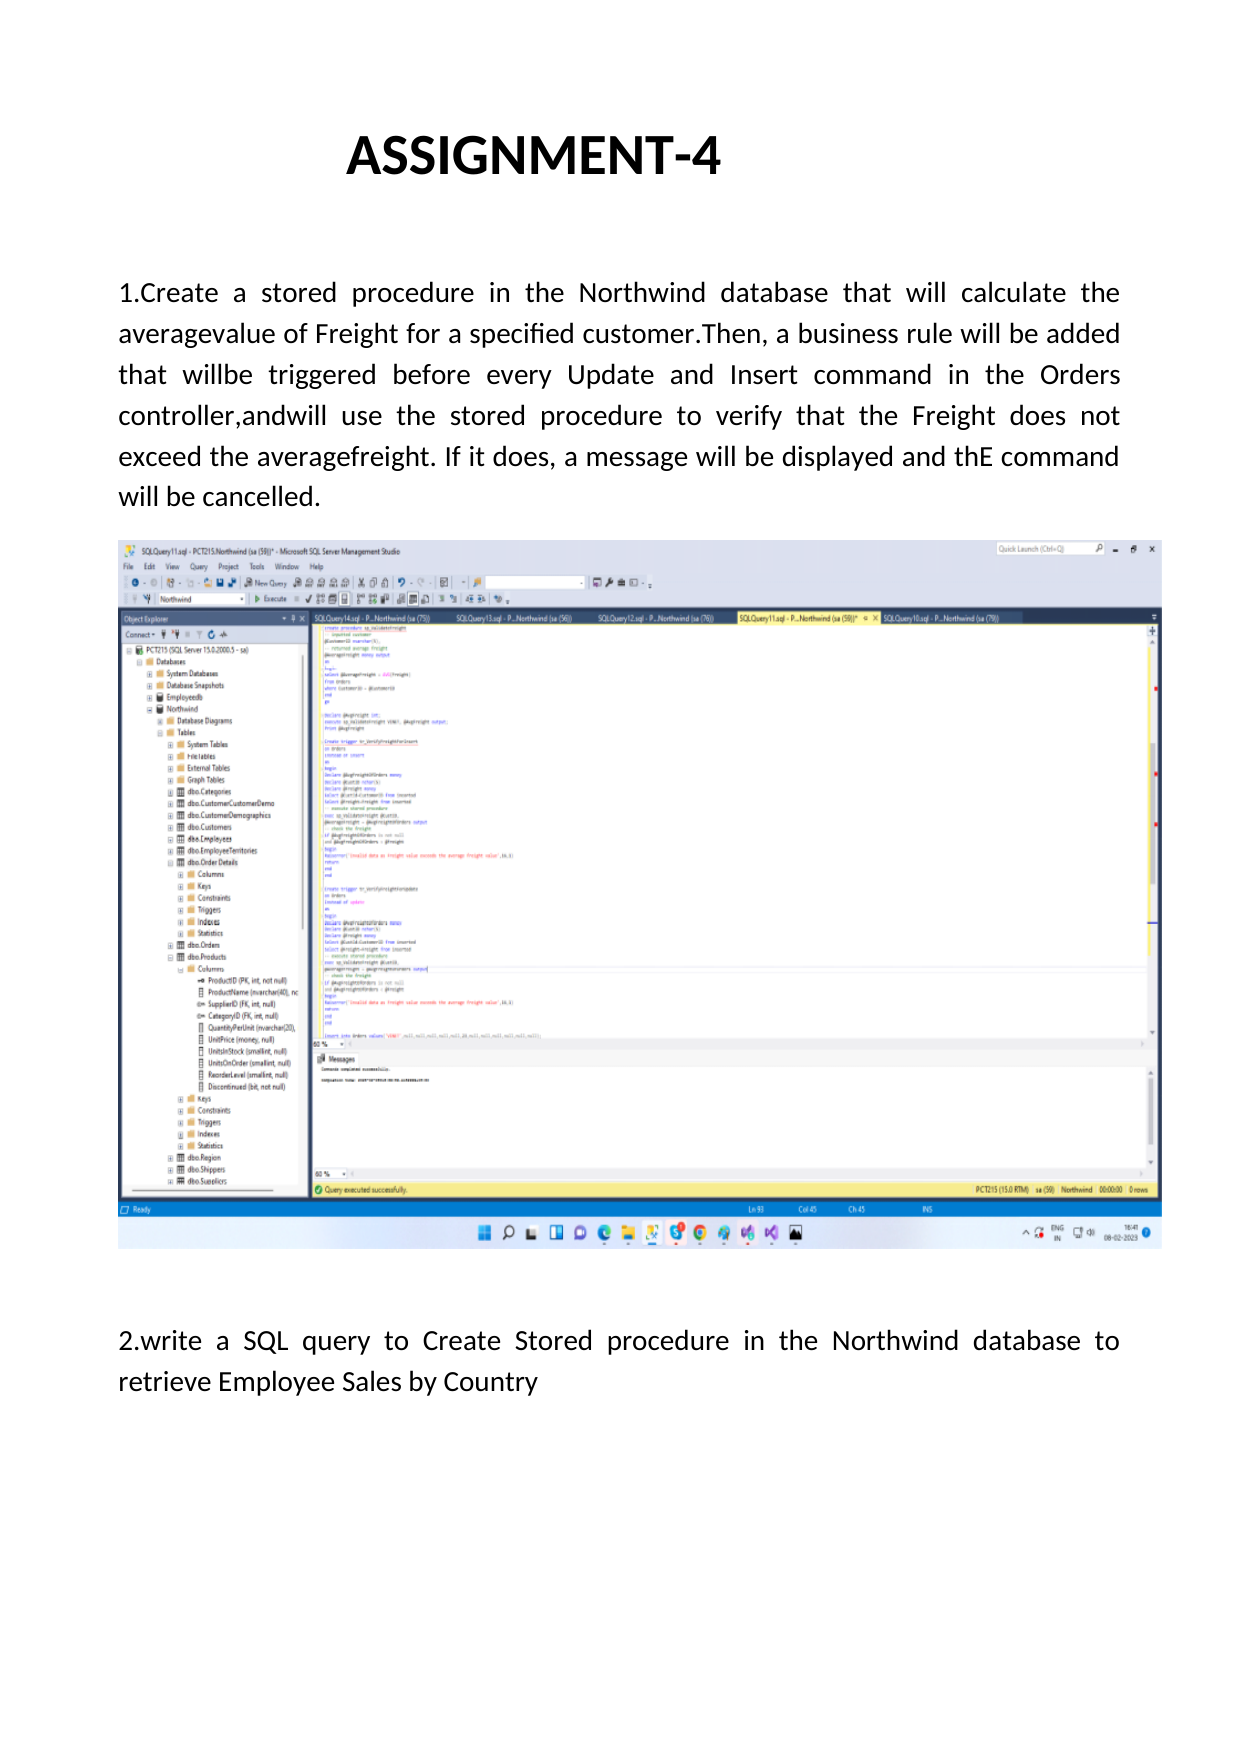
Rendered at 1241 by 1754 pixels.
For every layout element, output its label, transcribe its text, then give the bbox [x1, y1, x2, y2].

text 1.Create a stored procedure in the Northwind database that will calculate the averagevalue of Freight for a specified customer.Then, a business rule will be added that willbe triggered before every Update and Insert command in the Orders controller,andwill use the stored procedure to verify that the Freight does not exceed the averagefreight. If it does, a message will be displayed and thE command will be cancelled. [118, 274, 1122, 514]
text ASSIGNMENT-4 [118, 118, 1122, 189]
text 2.write a SQL query to Create Stored procedure in the Northwind database to retrieve Employee Sales by Country [118, 1322, 1122, 1398]
